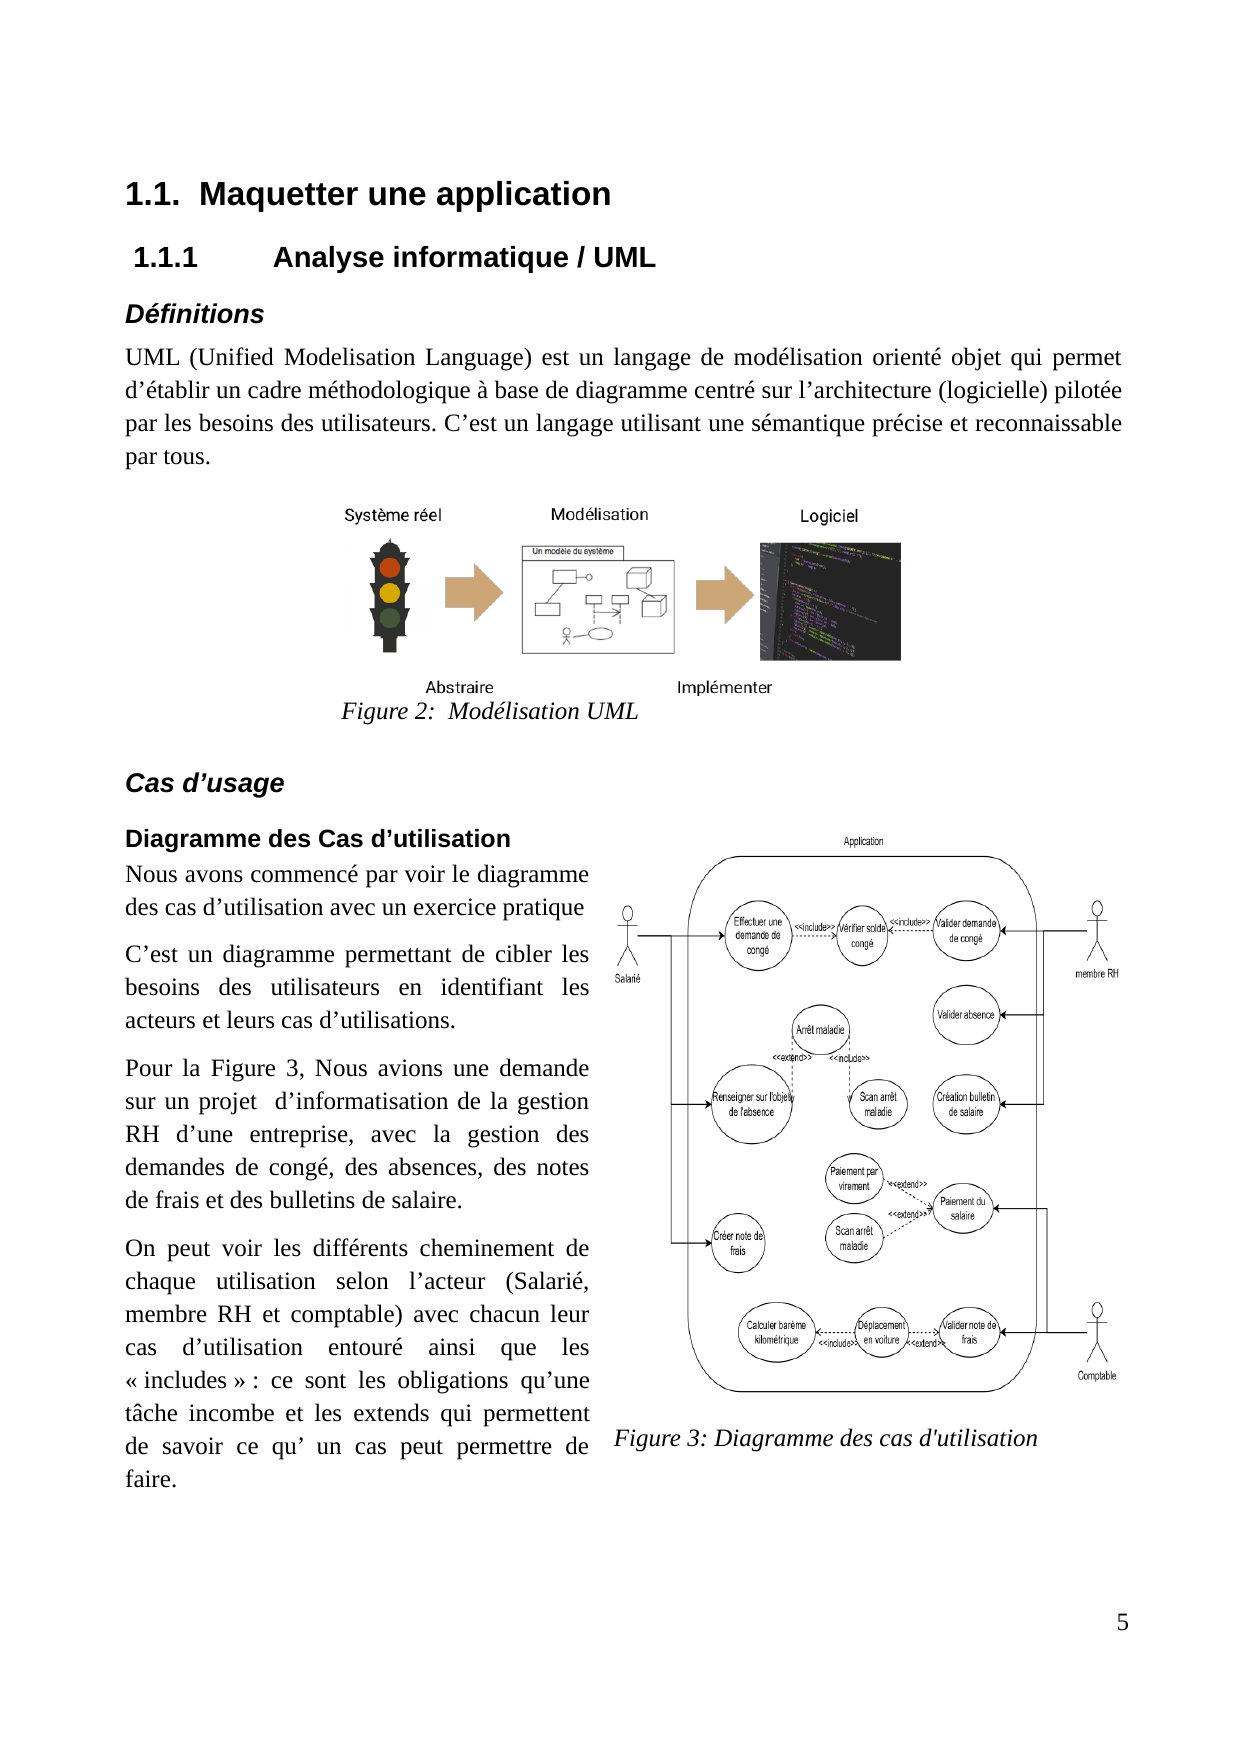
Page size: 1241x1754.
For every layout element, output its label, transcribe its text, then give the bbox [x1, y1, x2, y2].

subtitle Diagramme des Cas d’utilisation [125, 824, 1123, 852]
subtitle Définitions [125, 298, 1123, 330]
subtitle Cas d’usage [125, 489, 1123, 799]
subtitle Maquetter une application [125, 174, 1123, 213]
subtitle [614, 1452, 1123, 1465]
text UML (Unified Modelisation Language) est un langage de modélisation orienté objet qui permet d’établir un cadre méthodologique à base de diagramme centré sur l’architecture (logicielle) pilotée par les besoins des utilisateurs. C’est un langage utilisant une sémantique précise et reconnaissable par tous. [125, 342, 1123, 470]
text On peut voir les différents cheminement de chaque utilisation selon l’acteur (Salarié, membre RH et comptable) avec chacun leur cas d’utilisation entouré ainsi que les « includes » : ce sont les obligations qu’une tâche incombe et les extends qui permettent de savoir ce qu’ un cas peut permettre de faire. [125, 1233, 1123, 1493]
picture [613, 828, 1123, 1400]
subtitle Analyse informatique / UML [125, 240, 1123, 273]
picture [341, 502, 907, 696]
text Figure 3: Diagramme des cas d'utilisation [614, 1400, 1123, 1452]
text Figure 2: Modélisation UML [341, 696, 907, 724]
text C’est un diagramme permettant de cibler les besoins des utilisateurs en identifiant les acteurs et leurs cas d’utilisations. [125, 939, 613, 1034]
text Nous avons commencé par voir le diagramme des cas d’utilisation avec un exercice pratique [125, 859, 613, 921]
text Pour la Figure 3, Nous avions une demande sur un projet d’informatisation de la gestion RH d’une entreprise, avec la gestion des demandes de congé, des absences, des notes de frais et des bulletins de salaire. [125, 1053, 613, 1214]
